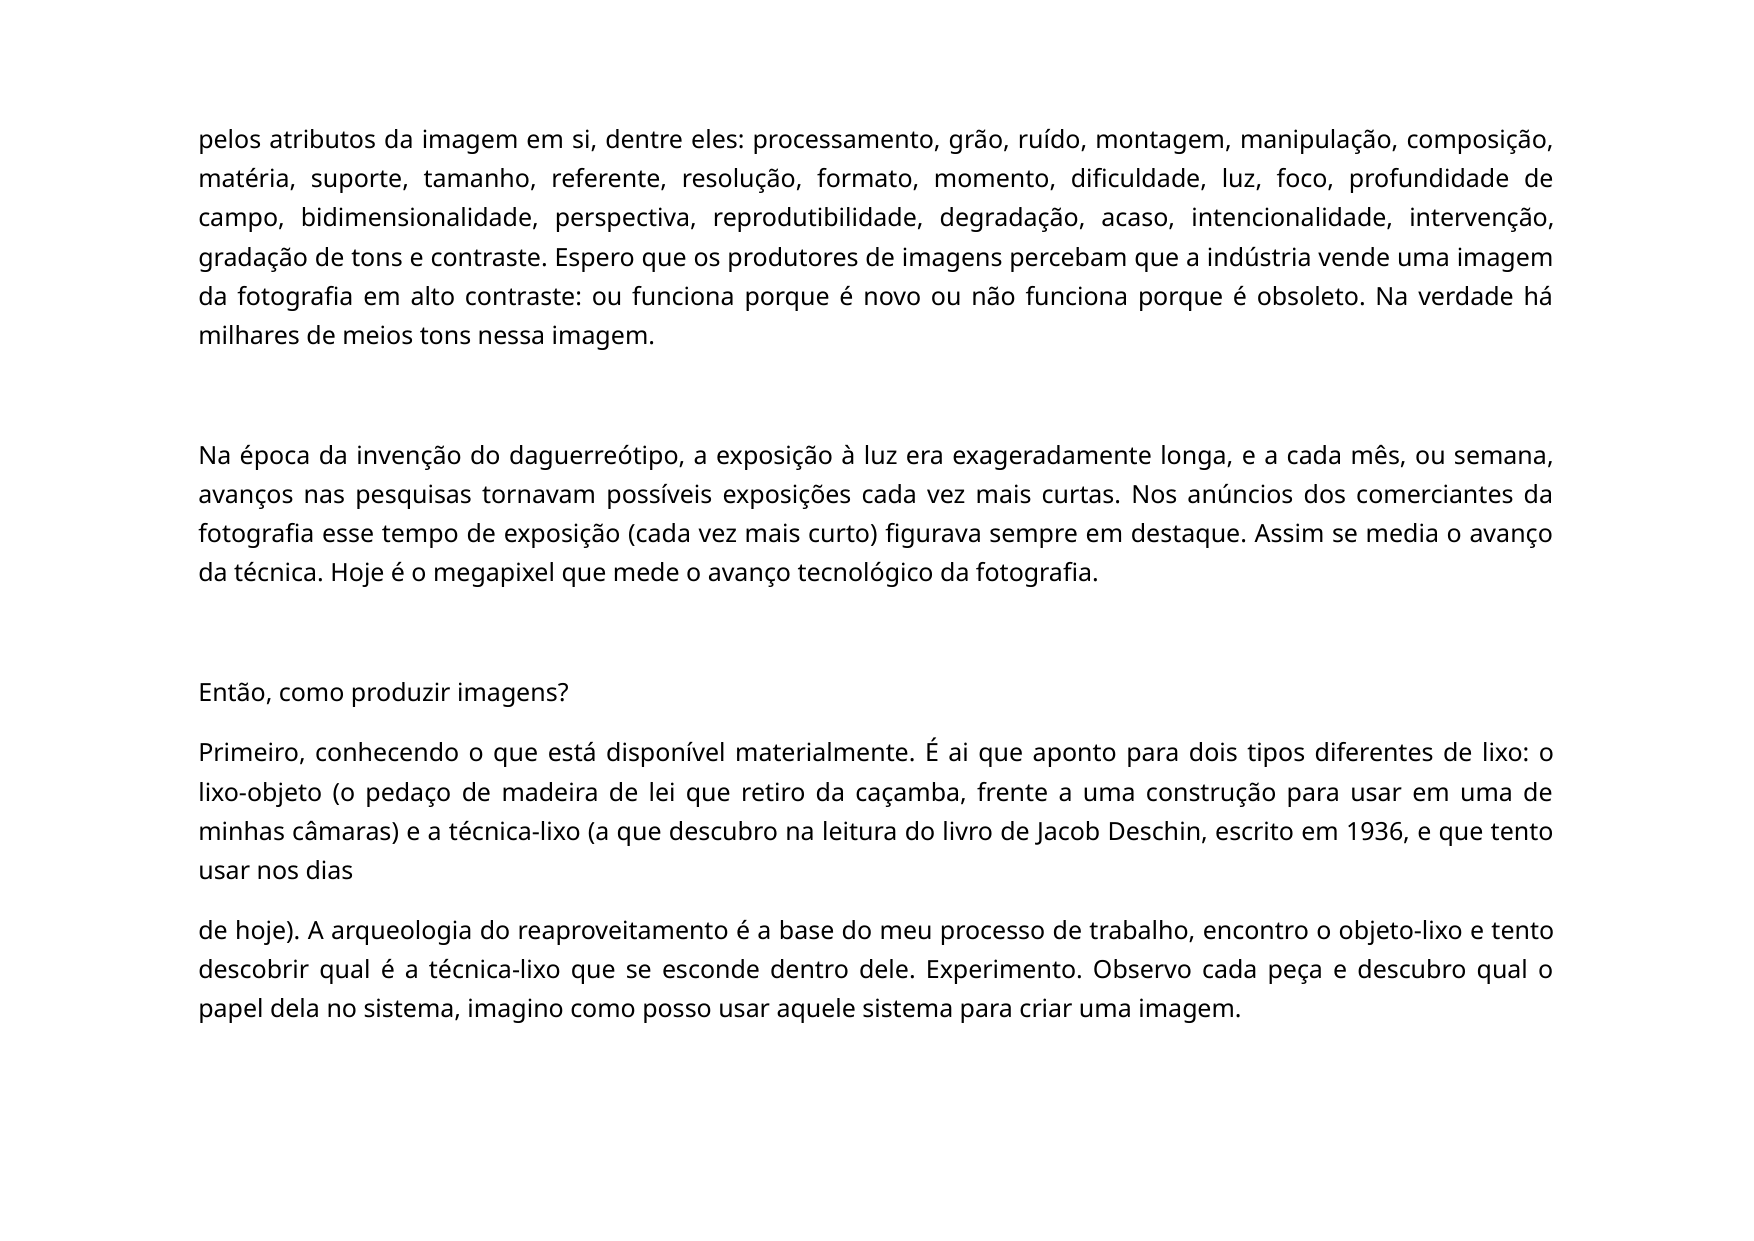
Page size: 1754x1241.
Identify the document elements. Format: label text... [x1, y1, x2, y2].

text pelos atributos da imagem em si, dentre eles: processamento, grão, ruído, montagem, manipulação, composição, matéria, suporte, tamanho, referente, resolução, formato, momento, dificuldade, luz, foco, profundidade de campo, bidimensionalidade, perspectiva, reprodutibilidade, degradação, acaso, intencionalidade, intervenção, gradação de tons e contraste. Espero que os produtores de imagens percebam que a indústria vende uma imagem da fotografia em alto contraste: ou funciona porque é novo ou não funciona porque é obsoleto. Na verdade há milhares de meios tons nessa imagem. [198, 122, 1556, 352]
text Primeiro, conhecendo o que está disponível materialmente. É ai que aponto para dois tipos diferentes de lixo: o lixo-objeto (o pedaço de madeira de lei que retiro da caçamba, frente a uma construção para usar em uma de minhas câmaras) e a técnica-lixo (a que descubro na leitura do livro de Jacob Deschin, escrito em 1936, e que tento usar nos dias [198, 735, 1556, 887]
text de hoje). A arqueologia do reaproveitamento é a base do meu processo de trabalho, encontro o objeto-lixo e tento descobrir qual é a técnica-lixo que se esconde dentro dele. Experimento. Observo cada peça e descubro qual o papel dela no sistema, imagino como posso usar aquele sistema para criar uma imagem. [198, 912, 1556, 1025]
text Então, como produzir imagens? [198, 675, 1556, 709]
text Na época da invenção do daguerreótipo, a exposição à luz era exageradamente longa, e a cada mês, ou semana, avanços nas pesquisas tornavam possíveis exposições cada vez mais curtas. Nos anúncios dos comerciantes da fotografia esse tempo de exposição (cada vez mais curto) figurava sempre em destaque. Assim se media o avanço da técnica. Hoje é o megapixel que mede o avanço tecnológico da fotografia. [198, 437, 1556, 589]
